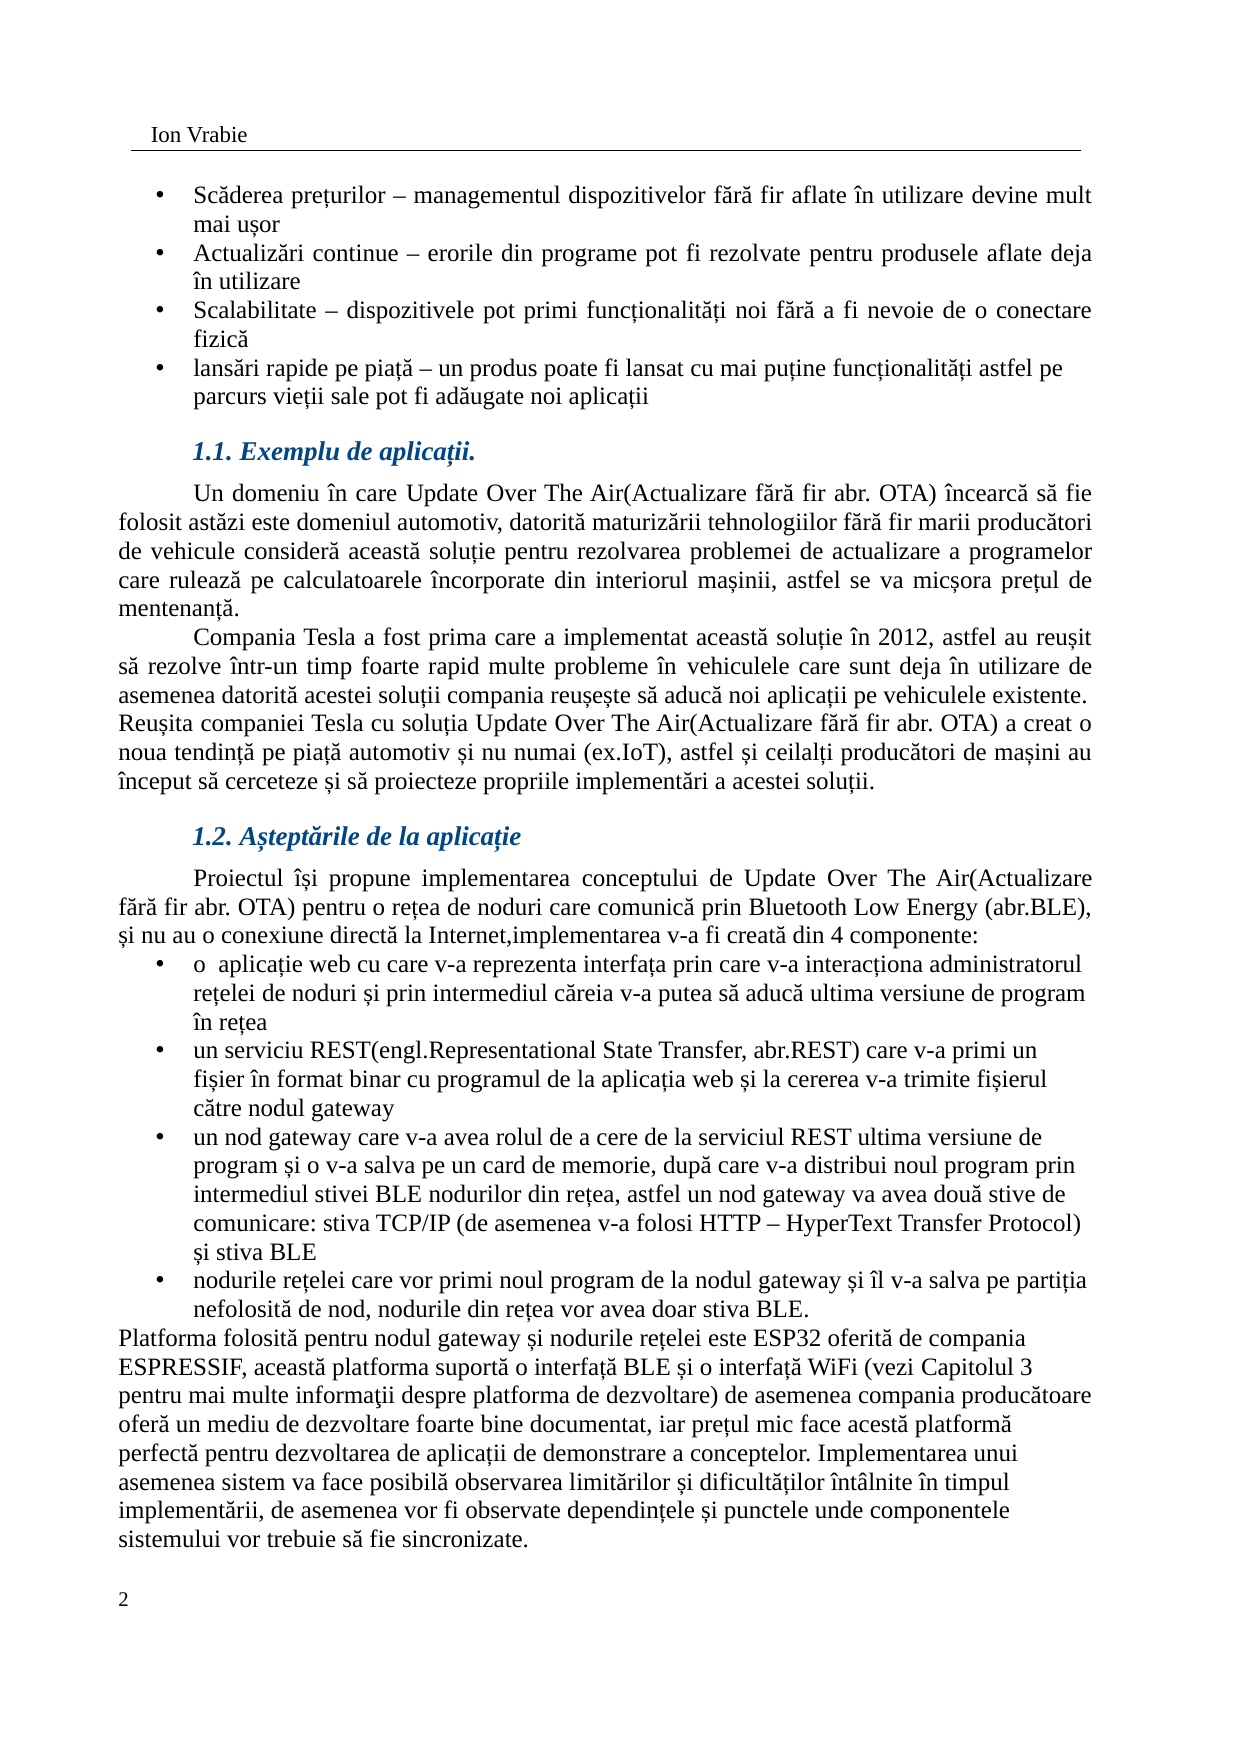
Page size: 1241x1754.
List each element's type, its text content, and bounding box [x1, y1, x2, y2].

text Reușita companiei Tesla cu soluția Update Over The Air(Actualizare fără fir abr. OTA) a creat o noua tendință pe piață automotiv și nu numai (ex.IoT), astfel și ceilalți producători de mașini au început să cerceteze și să proiecteze propriile implementări a acestei soluții. [118, 708, 1093, 795]
text Compania Tesla a fost prima care a implementat această soluție în 2012, astfel au reușit să rezolve într-un timp foarte rapid multe probleme în vehiculele care sunt deja în utilizare de asemenea datorită acestei soluții compania reușește să aducă noi aplicații pe vehiculele existente. [118, 622, 1093, 708]
list nodurile rețelei care vor primi noul program de la nodul gateway și îl v-a salva pe partiția nefolosită de nod, nodurile din rețea vor avea doar stiva BLE. [156, 1266, 1093, 1323]
list un nod gateway care v-a avea rolul de a cere de la serviciul REST ultima versiune de program și o v-a salva pe un card de memorie, după care v-a distribui noul program prin intermediul stivei BLE nodurilor din rețea, astfel un nod gateway va avea două stive de comunicare: stiva TCP/IP (de asemenea v-a folosi HTTP – HyperText Transfer Protocol) și stiva BLE [156, 1122, 1093, 1266]
list lansări rapide pe piață – un produs poate fi lansat cu mai puține funcționalități astfel pe parcurs vieții sale pot fi adăugate noi aplicații [156, 353, 1093, 410]
list Actualizări continue – erorile din programe pot fi rezolvate pentru produsele aflate deja în utilizare [156, 238, 1093, 295]
text Platforma folosită pentru nodul gateway și nodurile rețelei este ESP32 oferită de compania ESPRESSIF, această platforma suportă o interfață BLE și o interfață WiFi (vezi Capitolul 3. pentru mai multe informaţii despre platforma de dezvoltare) de asemenea compania producătoare oferă un mediu de dezvoltare foarte bine documentat, iar prețul mic face acestă platformă perfectă pentru dezvoltarea de aplicații de demonstrare a conceptelor. Implementarea unui asemenea sistem va face posibilă observarea limitărilor și dificultăților întâlnite în timpul implementării, de asemenea vor fi observate dependințele și punctele unde componentele sistemului vor trebuie să fie sincronizate. [118, 1323, 1093, 1553]
text Proiectul își propune implementarea conceptului de Update Over The Air(Actualizare fără fir abr. OTA) pentru o rețea de noduri care comunică prin Bluetooth Low Energy (abr.BLE), și nu au o conexiune directă la Internet,implementarea v-a fi creată din 4 componente: [118, 863, 1093, 949]
text Un domeniu în care Update Over The Air(Actualizare fără fir abr. OTA) încearcă să fie folosit astăzi este domeniul automotiv, datorită maturizării tehnologiilor fără fir marii producători de vehicule consideră această soluție pentru rezolvarea problemei de actualizare a programelor care rulează pe calculatoarele încorporate din interiorul mașinii, astfel se va micșora prețul de mentenanță. [118, 478, 1093, 622]
subtitle Exemplu de aplicații. [192, 435, 1093, 466]
list Scăderea prețurilor – managementul dispozitivelor fără fir aflate în utilizare devine mult mai ușor [156, 180, 1093, 238]
list Scalabilitate – dispozitivele pot primi funcționalități noi fără a fi nevoie de o conectare fizică [156, 295, 1093, 353]
subtitle Așteptările de la aplicație [192, 819, 1093, 851]
list un serviciu REST(engl.Representational State Transfer, abr.REST) care v-a primi un fișier în format binar cu programul de la aplicația web și la cererea v-a trimite fișierul către nodul gateway [156, 1036, 1093, 1122]
list o aplicație web cu care v-a reprezenta interfața prin care v-a interacționa administratorul rețelei de noduri și prin intermediul căreia v-a putea să aducă ultima versiune de program în rețea [156, 949, 1093, 1036]
